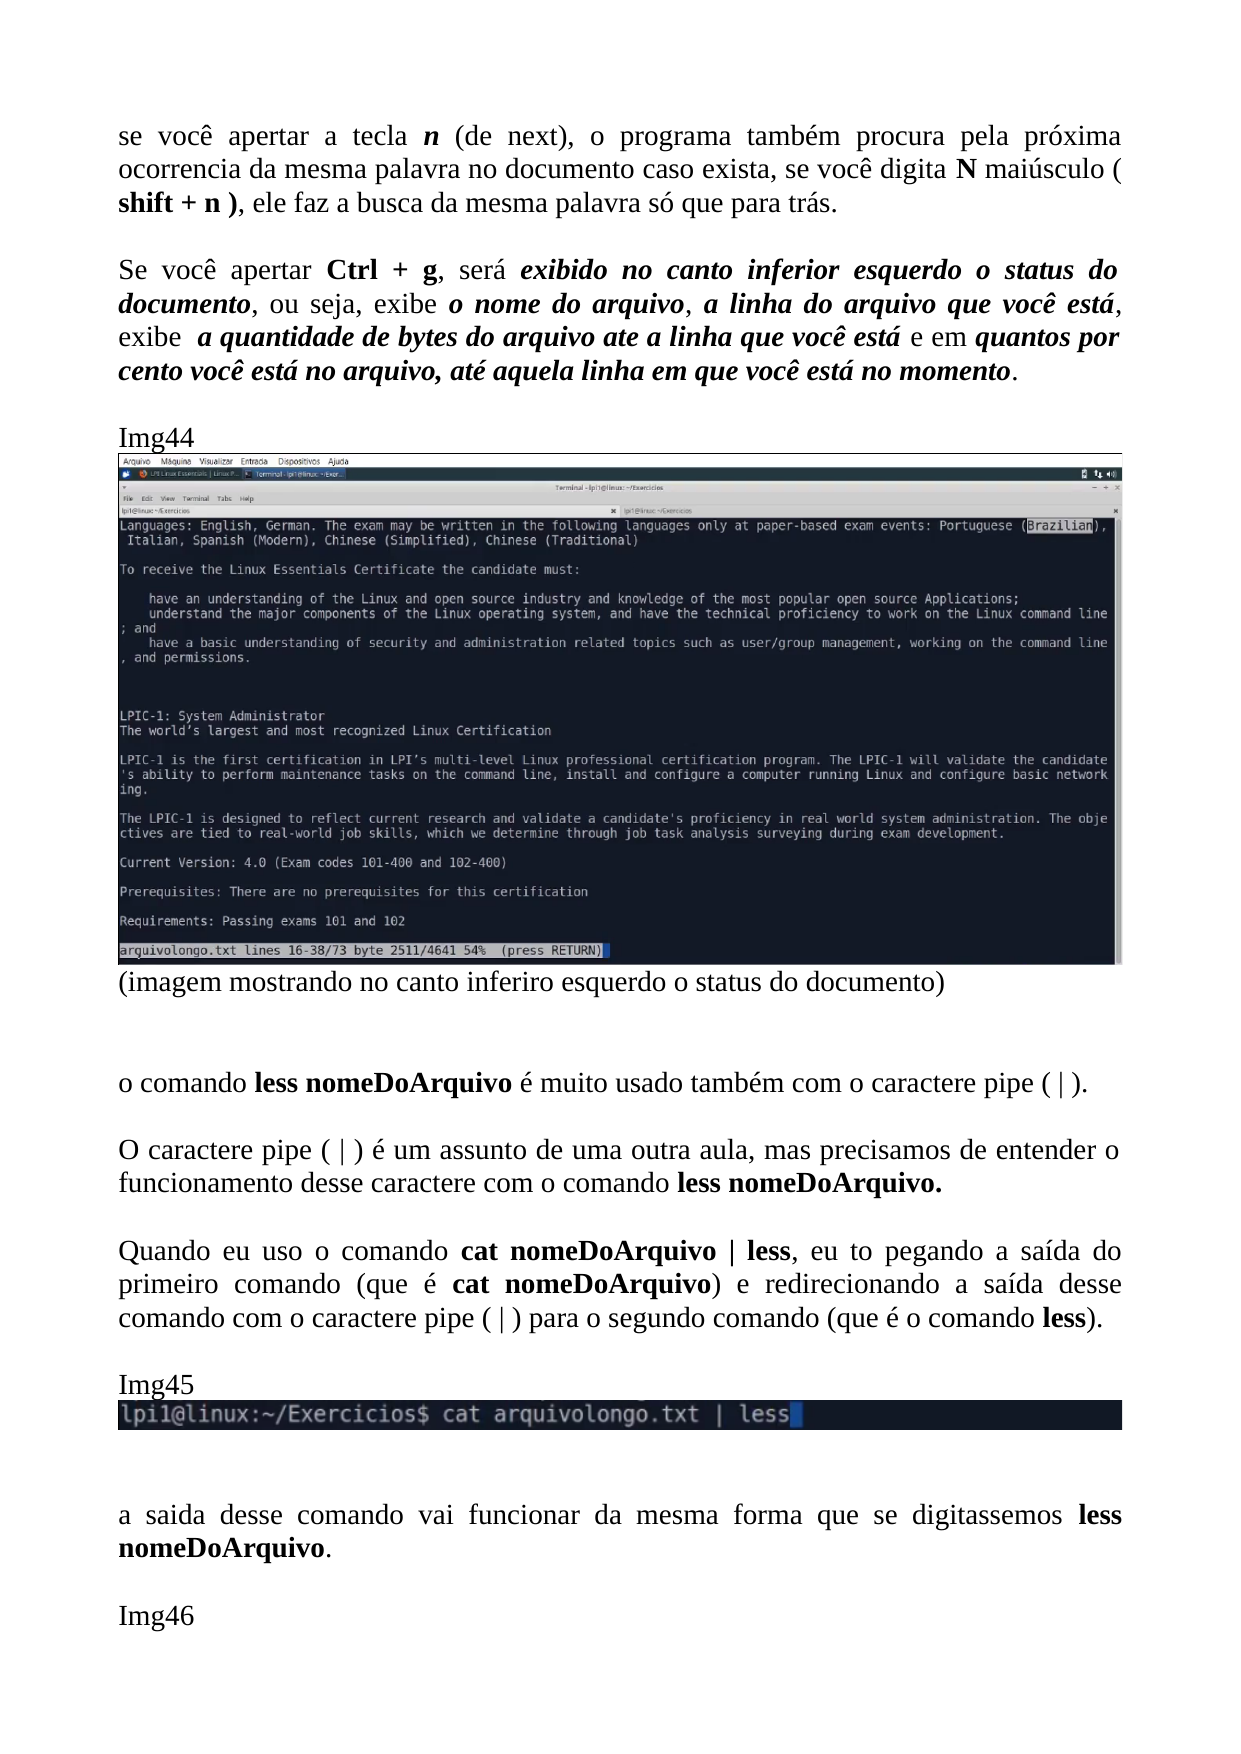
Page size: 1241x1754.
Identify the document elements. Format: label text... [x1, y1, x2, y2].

picture [118, 453, 1123, 965]
text Img45 [118, 1367, 1122, 1400]
text Img46 [118, 1598, 1122, 1631]
text o comando less nomeDoArquivo é muito usado também com o caractere pipe ( | ). [118, 1065, 1122, 1098]
text Quando eu uso o comando cat nomeDoArquivo | less, eu to pegando a saída do primeiro comando (que é cat nomeDoArquivo) e redirecionando a saída desse comando com o caractere pipe ( | ) para o segundo comando (que é o comando less). [118, 1233, 1122, 1333]
text se você apertar a tecla n (de next), o programa também procura pela próxima ocorrencia da mesma palavra no documento caso exista, se você digita N maiúsculo ( shift + n ), ele faz a busca da mesma palavra só que para trás. [118, 118, 1122, 219]
picture [118, 1400, 1123, 1430]
text Se você apertar Ctrl + g, será exibido no canto inferior esquerdo o status do documento, ou seja, exibe o nome do arquivo, a linha do arquivo que você está, exibe a quantidade de bytes do arquivo ate a linha que você está e em quantos por cento você está no arquivo, até aquela linha em que você está no momento. [118, 252, 1122, 386]
text Img44 [118, 420, 1122, 453]
text (imagem mostrando no canto inferiro esquerdo o status do documento) [118, 965, 1122, 998]
text a saida desse comando vai funcionar da mesma forma que se digitassemos less nomeDoArquivo. [118, 1497, 1122, 1564]
text O caractere pipe ( | ) é um assunto de uma outra aula, mas precisamos de entender o funcionamento desse caractere com o comando less nomeDoArquivo. [118, 1132, 1122, 1199]
